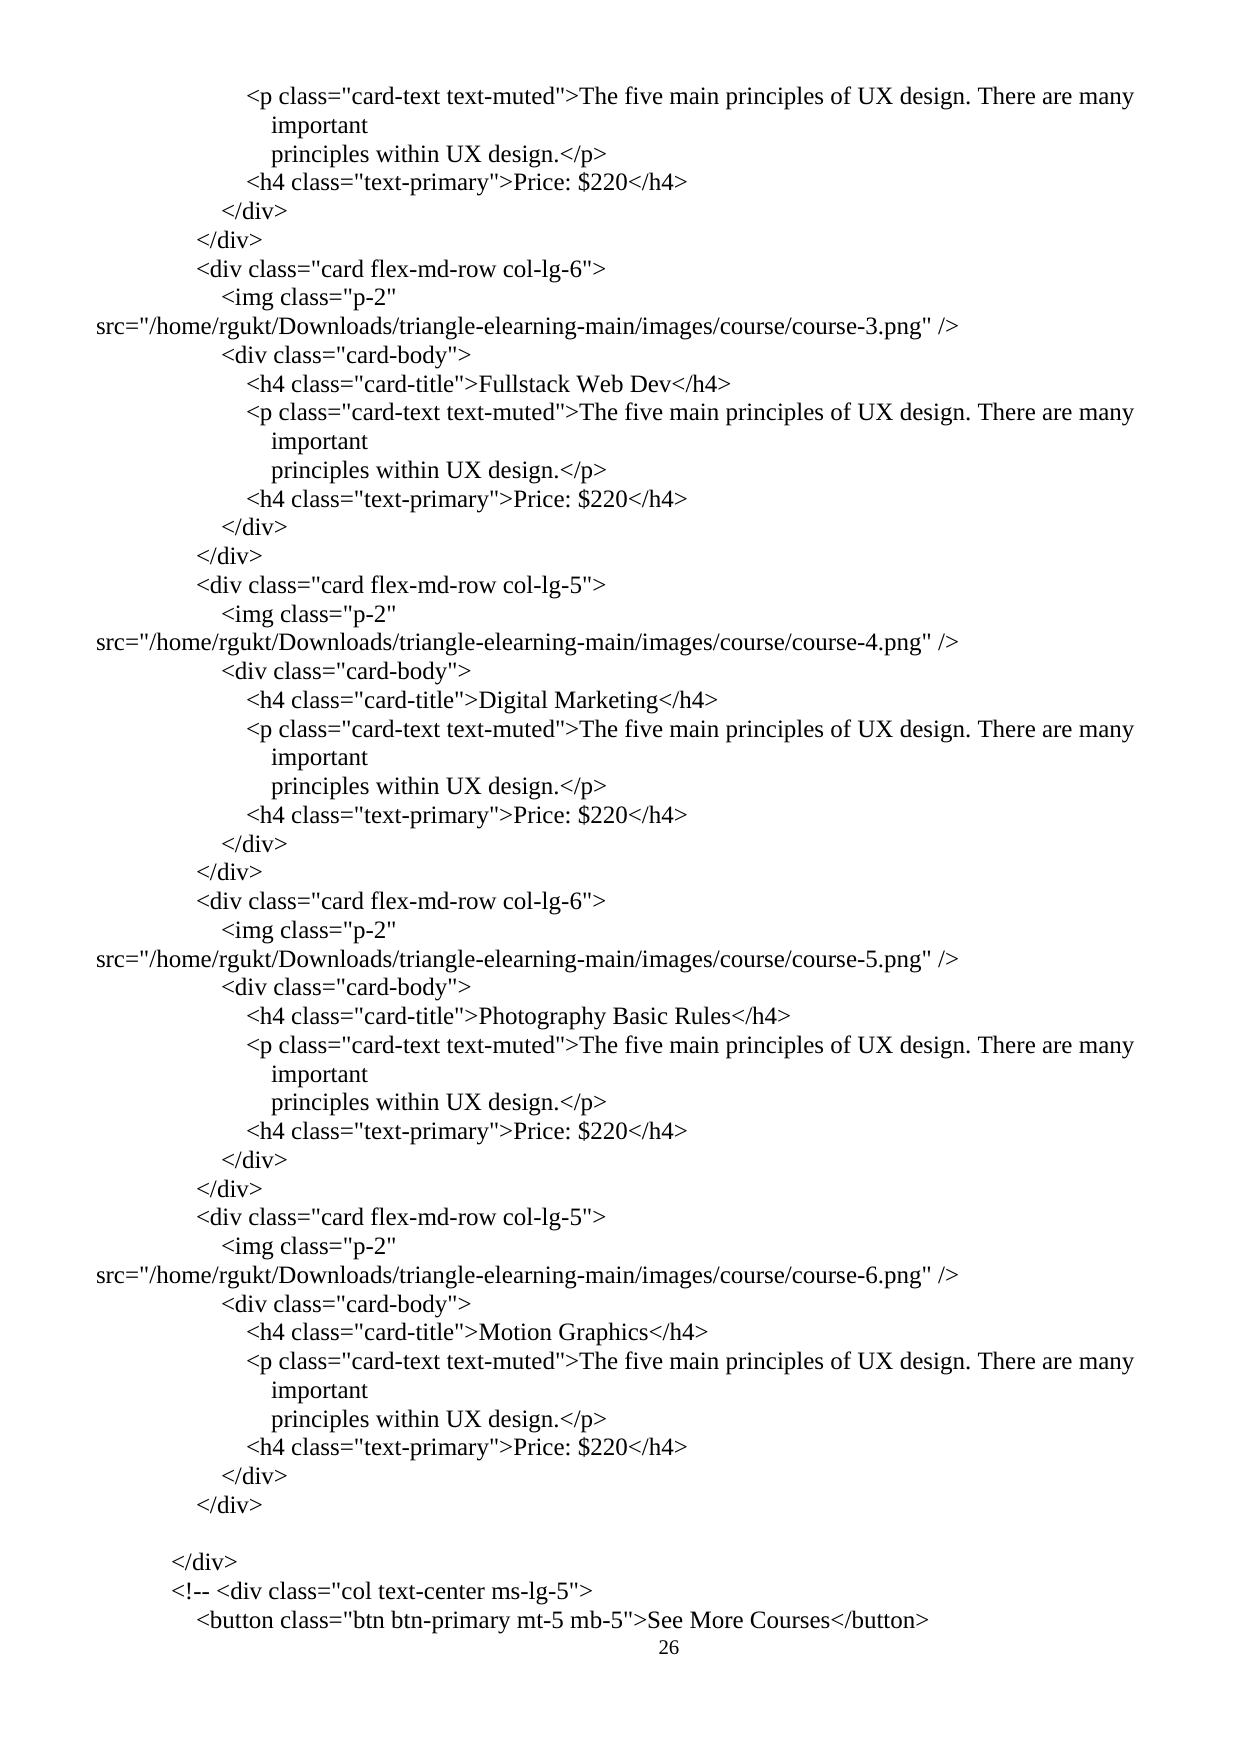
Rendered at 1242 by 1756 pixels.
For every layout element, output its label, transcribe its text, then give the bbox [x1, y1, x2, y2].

text <div class="card flex-md-row col-lg-6"> [96, 254, 1152, 282]
text <div class="card flex-md-row col-lg-5"> [96, 1202, 1152, 1231]
text <h4 class="card-title">Digital Marketing</h4> [96, 685, 1152, 714]
text </div> [96, 512, 1152, 541]
text <h4 class="card-title">Fullstack Web Dev</h4> [96, 369, 1152, 397]
text important [96, 426, 1152, 455]
text important [96, 1059, 1152, 1087]
text <h4 class="text-primary">Price: $220</h4> [96, 167, 1152, 196]
text </div> [96, 1461, 1152, 1490]
text </div> [96, 1547, 1152, 1576]
text <div class="card-body"> [96, 656, 1152, 685]
text principles within UX design.</p> [96, 1404, 1152, 1432]
text <!-- <div class="col text-center ms-lg-5"> [96, 1576, 1152, 1605]
text <h4 class="text-primary">Price: $220</h4> [96, 800, 1152, 829]
text <h4 class="text-primary">Price: $220</h4> [96, 1116, 1152, 1145]
text <img class="p-2" src="/home/rgukt/Downloads/triangle-elearning-main/images/course/course-5.png" /> [96, 915, 1152, 972]
text <h4 class="text-primary">Price: $220</h4> [96, 1432, 1152, 1461]
text principles within UX design.</p> [96, 139, 1152, 167]
text </div> [96, 541, 1152, 570]
text principles within UX design.</p> [96, 771, 1152, 800]
text <p class="card-text text-muted">The five main principles of UX design. There are many [96, 1346, 1152, 1375]
text <p class="card-text text-muted">The five main principles of UX design. There are many [96, 397, 1152, 426]
text <p class="card-text text-muted">The five main principles of UX design. There are many [96, 1030, 1152, 1059]
text <p class="card-text text-muted">The five main principles of UX design. There are many [96, 81, 1152, 110]
text </div> [96, 196, 1152, 225]
text </div> [96, 1174, 1152, 1202]
text <div class="card-body"> [96, 1289, 1152, 1317]
text principles within UX design.</p> [96, 1087, 1152, 1116]
text <h4 class="text-primary">Price: $220</h4> [96, 484, 1152, 512]
text </div> [96, 857, 1152, 886]
text principles within UX design.</p> [96, 455, 1152, 484]
text <img class="p-2" src="/home/rgukt/Downloads/triangle-elearning-main/images/course/course-6.png" /> [96, 1231, 1152, 1289]
text <h4 class="card-title">Photography Basic Rules</h4> [96, 1001, 1152, 1030]
text important [96, 742, 1152, 771]
text </div> [96, 1490, 1152, 1519]
text <img class="p-2" src="/home/rgukt/Downloads/triangle-elearning-main/images/course/course-4.png" /> [96, 599, 1152, 656]
text </div> [96, 829, 1152, 857]
text <div class="card flex-md-row col-lg-6"> [96, 886, 1152, 915]
text </div> [96, 225, 1152, 254]
text important [96, 1375, 1152, 1404]
text <div class="card flex-md-row col-lg-5"> [96, 570, 1152, 599]
text <img class="p-2" src="/home/rgukt/Downloads/triangle-elearning-main/images/course/course-3.png" /> [96, 282, 1152, 340]
text <p class="card-text text-muted">The five main principles of UX design. There are many [96, 714, 1152, 742]
text <button class="btn btn-primary mt-5 mb-5">See More Courses</button> [96, 1605, 1152, 1634]
text important [96, 110, 1152, 139]
text <div class="card-body"> [96, 340, 1152, 369]
text <div class="card-body"> [96, 972, 1152, 1001]
text </div> [96, 1145, 1152, 1174]
text <h4 class="card-title">Motion Graphics</h4> [96, 1317, 1152, 1346]
